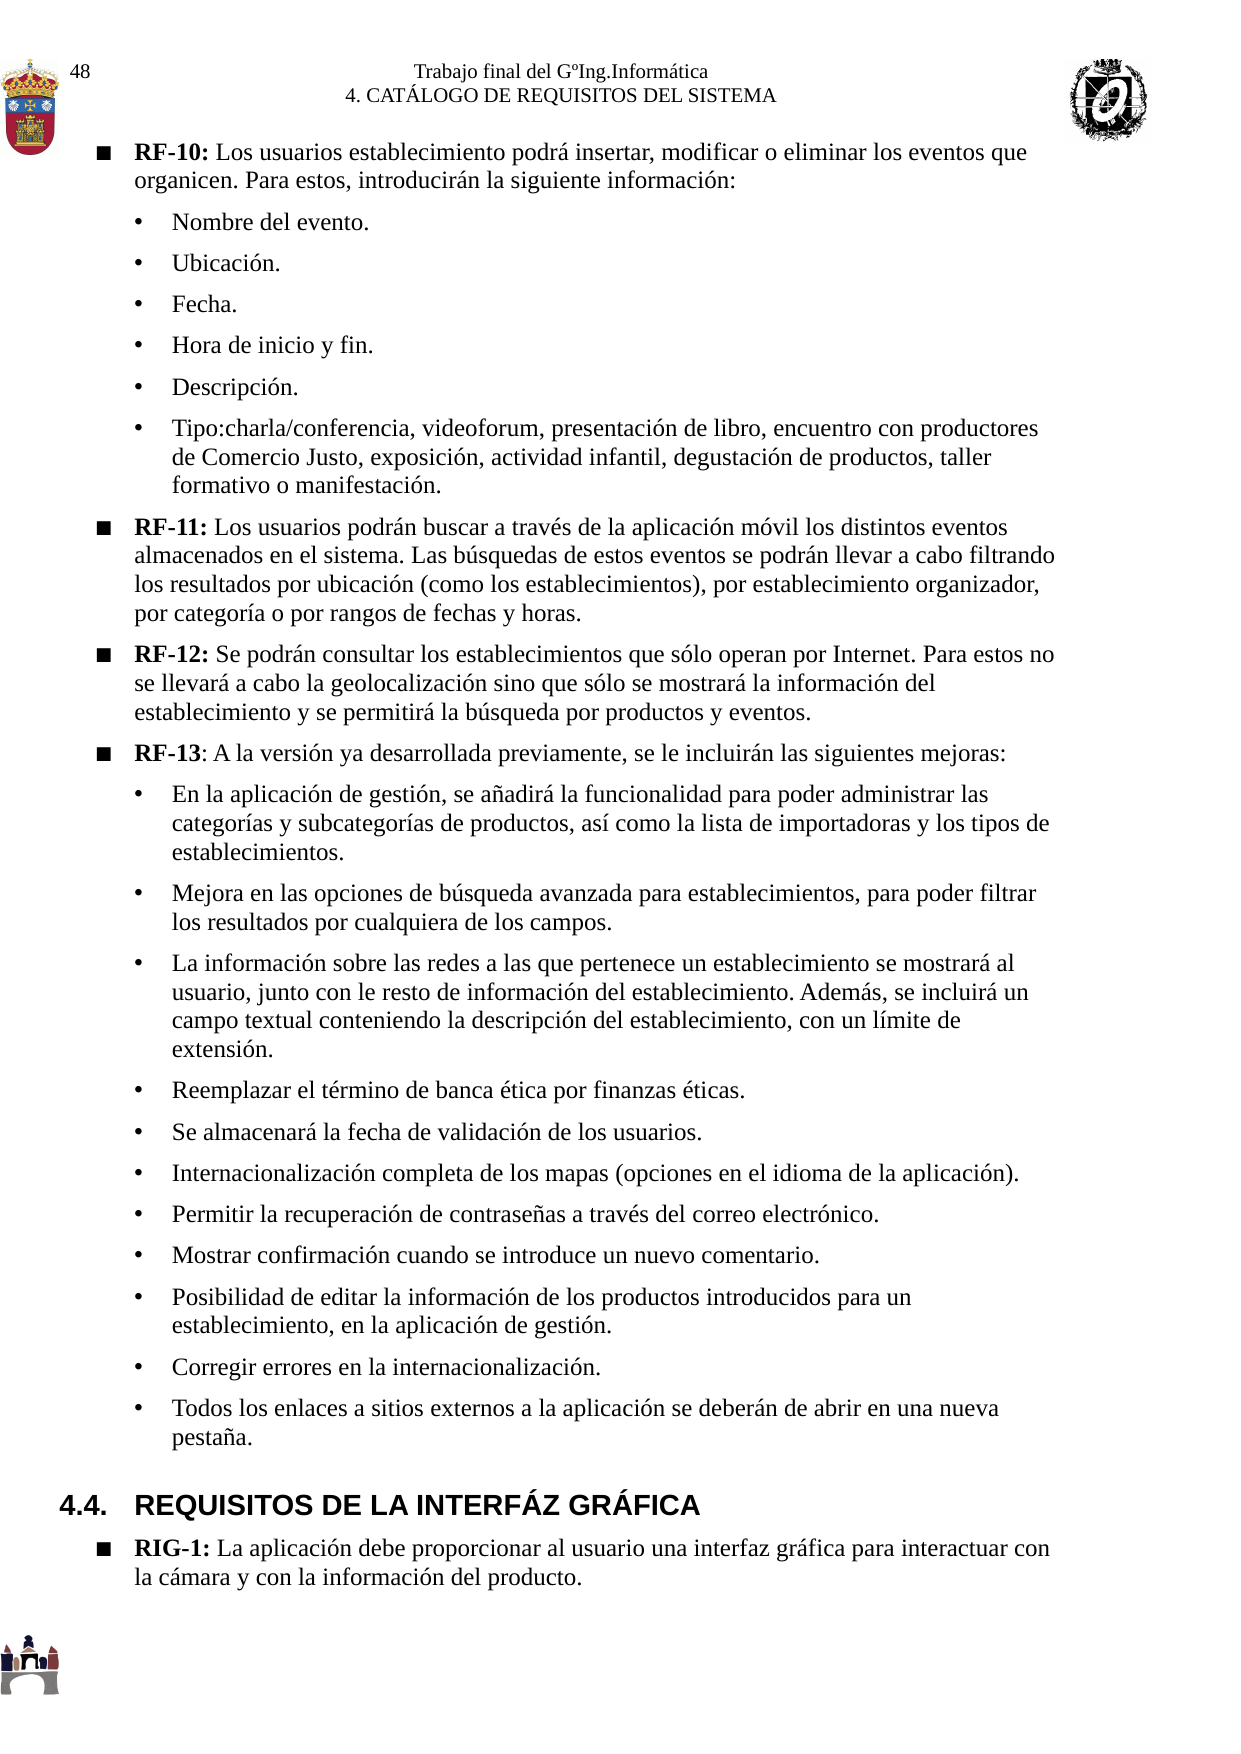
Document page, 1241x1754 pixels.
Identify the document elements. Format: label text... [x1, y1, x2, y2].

picture [0, 1634, 59, 1695]
list Tipo:charla/conferencia, videoforum, presentación de libro, encuentro con productores de Comercio Justo, exposición, actividad infantil, degustación de productos, taller formativo o manifestación. [134, 413, 1063, 499]
list RF-10: Los usuarios establecimiento podrá insertar, modificar o eliminar los eventos que organicen. Para estos, introducirán la siguiente información: [97, 137, 1063, 194]
list Reemplazar el término de banca ética por finanzas éticas. [134, 1075, 1063, 1104]
list Mejora en las opciones de búsqueda avanzada para establecimientos, para poder filtrar los resultados por cualquiera de los campos. [134, 878, 1063, 935]
list En la aplicación de gestión, se añadirá la funcionalidad para poder administrar las categorías y subcategorías de productos, así como la lista de importadoras y los tipos de establecimientos. [134, 779, 1063, 865]
list RIG-1: La aplicación debe proporcionar al usuario una interfaz gráfica para interactuar con la cámara y con la información del producto. [97, 1533, 1063, 1591]
list Nombre del evento. [134, 207, 1063, 235]
list Permitir la recuperación de contraseñas a través del correo electrónico. [134, 1199, 1063, 1228]
list Corregir errores en la internacionalización. [134, 1352, 1063, 1380]
picture [0, 59, 59, 155]
subtitle REQUISITOS DE LA INTERFÁZ GRÁFICA [59, 1488, 1063, 1521]
list RF-11: Los usuarios podrán buscar a través de la aplicación móvil los distintos eventos almacenados en el sistema. Las búsquedas de estos eventos se podrán llevar a cabo filtrando los resultados por ubicación (como los establecimientos), por establecimiento organizador, por categoría o por rangos de fechas y horas. [97, 512, 1063, 627]
list La información sobre las redes a las que pertenece un establecimiento se mostrará al usuario, junto con le resto de información del establecimiento. Además, se incluirá un campo textual conteniendo la descripción del establecimiento, con un límite de extensión. [134, 948, 1063, 1063]
list RF-13: A la versión ya desarrollada previamente, se le incluirán las siguientes mejoras: [97, 738, 1063, 767]
list Hora de inicio y fin. [134, 330, 1063, 359]
list Descripción. [134, 372, 1063, 400]
list Mostrar confirmación cuando se introduce un nuevo comentario. [134, 1240, 1063, 1269]
list RF-12: Se podrán consultar los establecimientos que sólo operan por Internet. Para estos no se llevará a cabo la geolocalización sino que sólo se mostrará la información del establecimiento y se permitirá la búsqueda por productos y eventos. [97, 639, 1063, 725]
list Internacionalización completa de los mapas (opciones en el idioma de la aplicación). [134, 1158, 1063, 1187]
picture [1063, 59, 1152, 144]
list Fecha. [134, 289, 1063, 318]
list Se almacenará la fecha de validación de los usuarios. [134, 1117, 1063, 1145]
list Posibilidad de editar la información de los productos introducidos para un establecimiento, en la aplicación de gestión. [134, 1282, 1063, 1339]
list Todos los enlaces a sitios externos a la aplicación se deberán de abrir en una nueva pestaña. [134, 1393, 1063, 1450]
list Ubicación. [134, 248, 1063, 277]
